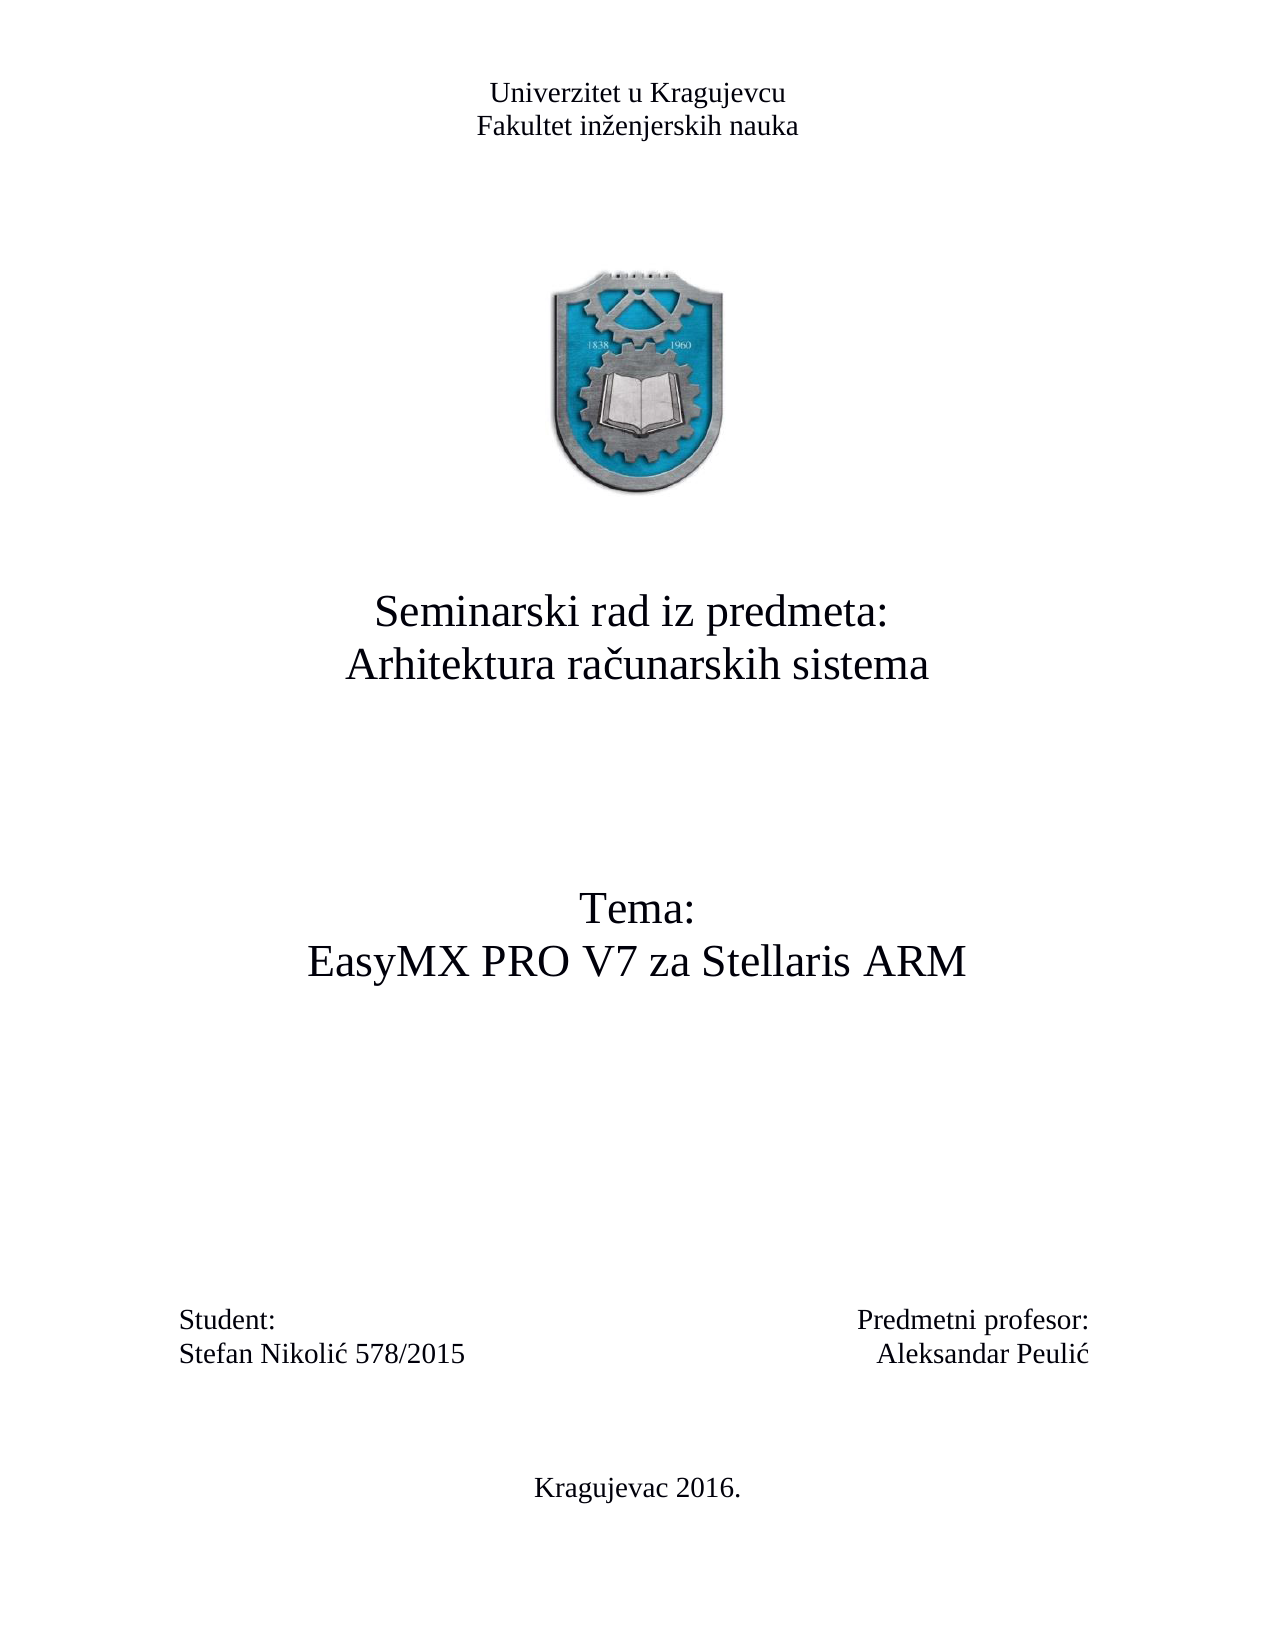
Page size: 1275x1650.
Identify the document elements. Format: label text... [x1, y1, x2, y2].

text Fakultet inženjerskih nauka [150, 108, 1125, 142]
text Kragujevac 2016. [150, 1470, 1125, 1504]
table_header Predmetni profesor: [638, 1303, 1108, 1336]
text EasyMX PRO V7 za Stellaris ARM [150, 933, 1125, 986]
table_header Student: [167, 1303, 637, 1336]
text Arhitektura računarskih sistema [150, 636, 1125, 689]
table_cell Aleksandar Peulić [638, 1336, 1108, 1369]
text Seminarski rad iz predmeta: [150, 584, 1125, 636]
text Univerzitet u Kragujevcu [150, 75, 1125, 108]
table_cell Stefan Nikolić 578/2015 [167, 1336, 637, 1369]
text Tema: [150, 881, 1125, 933]
